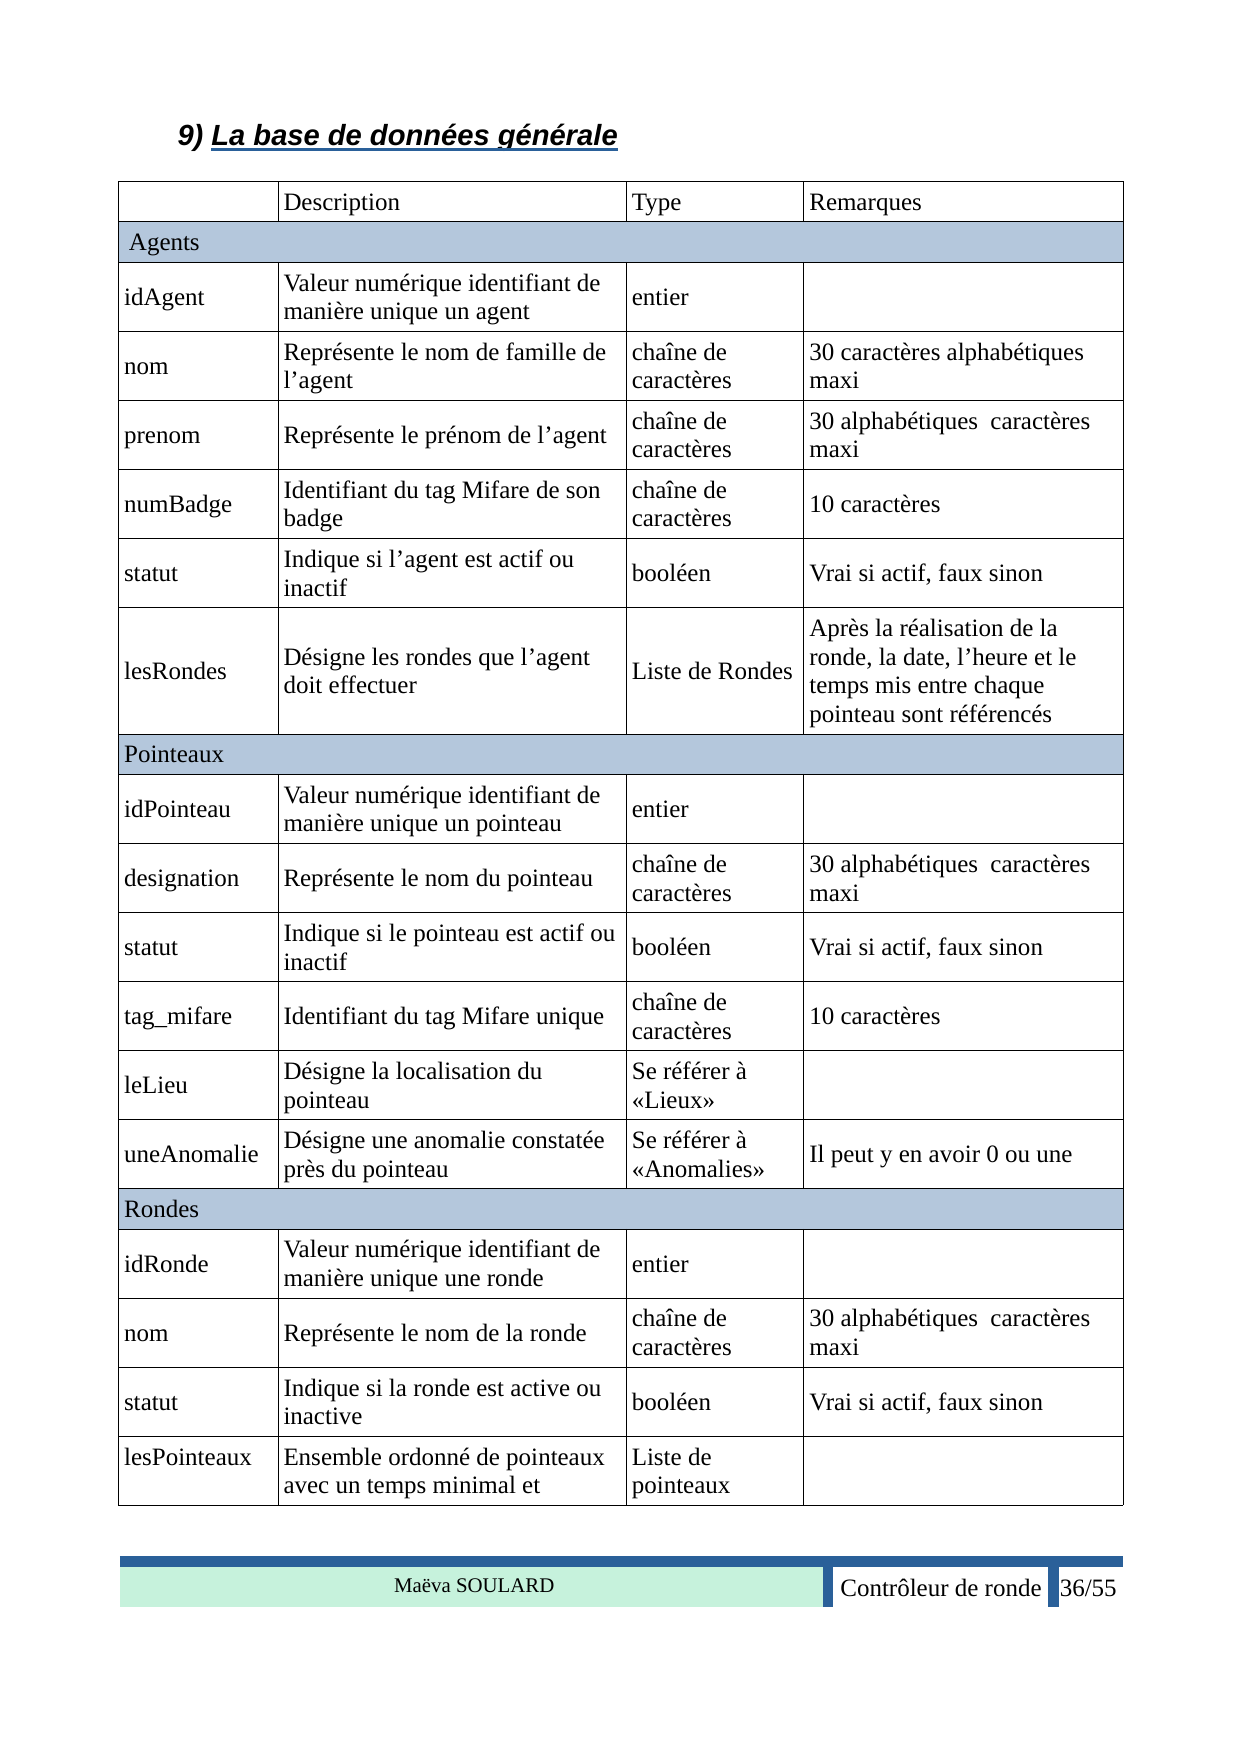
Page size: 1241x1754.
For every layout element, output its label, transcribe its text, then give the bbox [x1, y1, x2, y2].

table_cell Représente le prénom de l’agent [279, 401, 626, 469]
table_cell 10 caractères [804, 982, 1123, 1050]
table_cell idRonde [119, 1230, 278, 1298]
table_cell entier [627, 775, 803, 843]
table_cell 30 caractères alphabétiques maxi [804, 332, 1123, 400]
table_cell Se référer à «Anomalies» [627, 1120, 803, 1188]
table_cell [804, 1437, 1123, 1505]
table_cell booléen [627, 913, 803, 981]
table_cell 30 alphabétiques caractères maxi [804, 401, 1123, 469]
table_cell Valeur numérique identifiant de manière unique un pointeau [279, 775, 626, 843]
table_cell Indique si l’agent est actif ou inactif [279, 539, 626, 607]
table_cell 30 alphabétiques caractères maxi [804, 844, 1123, 912]
table_cell 30 alphabétiques caractères maxi [804, 1299, 1123, 1367]
table_cell tag_mifare [119, 982, 278, 1050]
table_cell statut [119, 913, 278, 981]
table_cell prenom [119, 401, 278, 469]
table_cell Se référer à «Lieux» [627, 1051, 803, 1119]
table_cell Rondes [119, 1189, 1123, 1229]
table_cell Désigne une anomalie constatée près du pointeau [279, 1120, 626, 1188]
table_cell Ensemble ordonné de pointeaux avec un temps minimal et [279, 1437, 626, 1505]
table_cell statut [119, 539, 278, 607]
table_cell chaîne de caractères [627, 401, 803, 469]
table_cell uneAnomalie [119, 1120, 278, 1188]
table_cell Vrai si actif, faux sinon [804, 913, 1123, 981]
table_cell Indique si le pointeau est actif ou inactif [279, 913, 626, 981]
table_cell [804, 1051, 1123, 1119]
table_header Description [279, 182, 626, 221]
table_cell lesPointeaux [119, 1437, 278, 1505]
table_cell entier [627, 1230, 803, 1298]
subtitle La base de données générale [118, 118, 1122, 152]
table_cell numBadge [119, 470, 278, 538]
table_cell statut [119, 1368, 278, 1436]
table_cell chaîne de caractères [627, 844, 803, 912]
table_cell Il peut y en avoir 0 ou une [804, 1120, 1123, 1188]
table_cell Valeur numérique identifiant de manière unique un agent [279, 263, 626, 331]
table_cell designation [119, 844, 278, 912]
table_cell Vrai si actif, faux sinon [804, 539, 1123, 607]
table_cell chaîne de caractères [627, 982, 803, 1050]
table_cell nom [119, 332, 278, 400]
table_cell chaîne de caractères [627, 1299, 803, 1367]
table_cell 10 caractères [804, 470, 1123, 538]
table_cell Désigne les rondes que l’agent doit effectuer [279, 608, 626, 734]
table_cell [804, 263, 1123, 331]
table_cell Agents [119, 222, 1123, 262]
table_header Type [627, 182, 803, 221]
table_cell Identifiant du tag Mifare de son badge [279, 470, 626, 538]
table_cell idAgent [119, 263, 278, 331]
table_cell Désigne la localisation du pointeau [279, 1051, 626, 1119]
table_cell chaîne de caractères [627, 470, 803, 538]
table_cell nom [119, 1299, 278, 1367]
table_cell Représente le nom du pointeau [279, 844, 626, 912]
table_cell Représente le nom de la ronde [279, 1299, 626, 1367]
table_cell Liste de pointeaux [627, 1437, 803, 1505]
table_header [119, 182, 278, 221]
table_cell Valeur numérique identifiant de manière unique une ronde [279, 1230, 626, 1298]
table_cell idPointeau [119, 775, 278, 843]
table_cell Liste de Rondes [627, 608, 803, 734]
table_cell Indique si la ronde est active ou inactive [279, 1368, 626, 1436]
table_cell Représente le nom de famille de l’agent [279, 332, 626, 400]
table_cell [804, 775, 1123, 843]
table_cell Vrai si actif, faux sinon [804, 1368, 1123, 1436]
table_cell booléen [627, 1368, 803, 1436]
table_cell entier [627, 263, 803, 331]
table_cell Identifiant du tag Mifare unique [279, 982, 626, 1050]
table_cell booléen [627, 539, 803, 607]
table_cell [804, 1230, 1123, 1298]
table_cell lesRondes [119, 608, 278, 734]
table_cell chaîne de caractères [627, 332, 803, 400]
table_header Remarques [804, 182, 1123, 221]
table_cell Pointeaux [119, 735, 1123, 774]
table_cell Après la réalisation de la ronde, la date, l’heure et le temps mis entre chaque pointeau sont référencés [804, 608, 1123, 734]
table_cell leLieu [119, 1051, 278, 1119]
